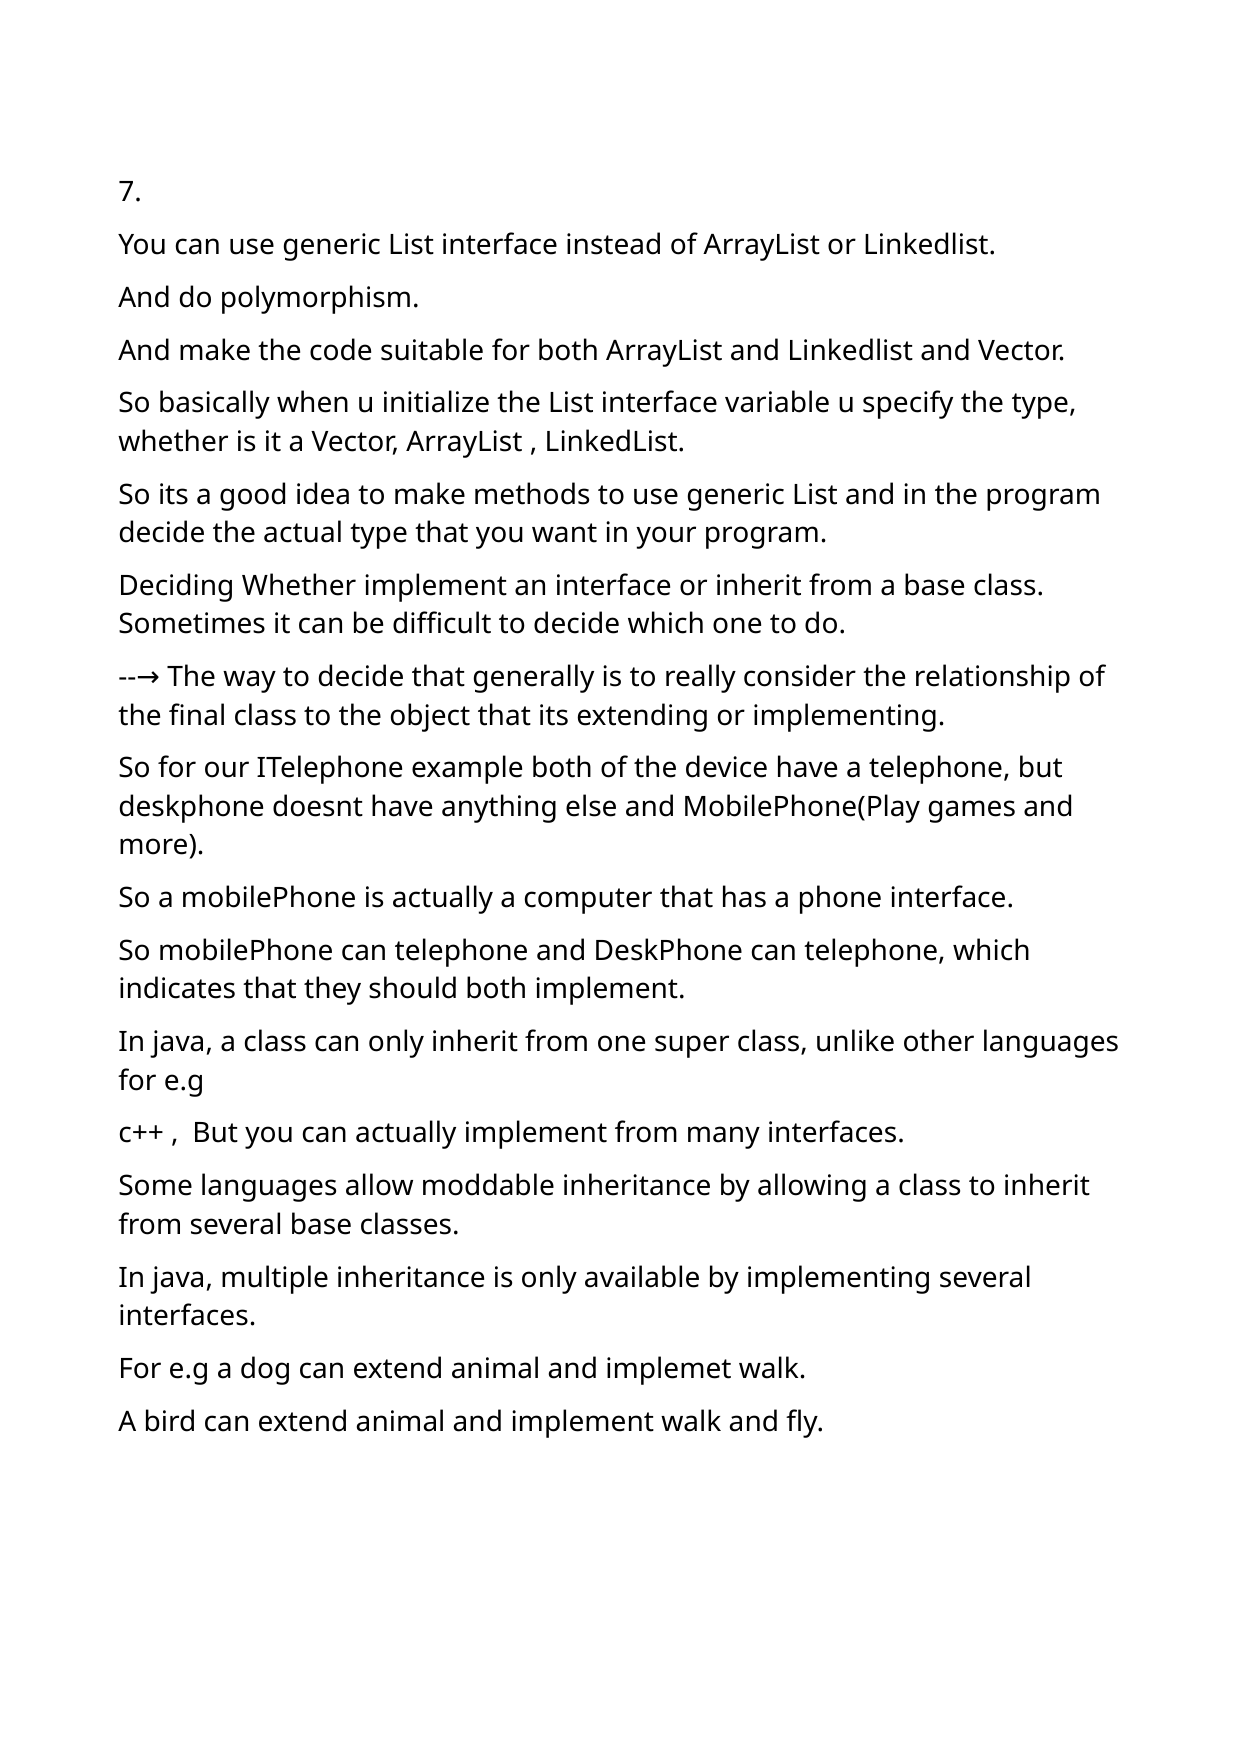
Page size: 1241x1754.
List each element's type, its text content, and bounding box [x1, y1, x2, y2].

text And make the code suitable for both ArrayList and Linkedlist and Vector. [118, 330, 1122, 368]
text So basically when u initialize the List interface variable u specify the type, whether is it a Vector, ArrayList , LinkedList. [118, 383, 1122, 459]
text In java, multiple inheritance is only available by implementing several interfaces. [118, 1257, 1122, 1333]
text In java, a class can only inherit from one super class, unlike other languages for e.g [118, 1021, 1122, 1098]
text 7. [118, 171, 1122, 209]
text So for our ITelephone example both of the device have a telephone, but deskphone doesnt have anything else and MobilePhone(Play games and more). [118, 748, 1122, 863]
text For e.g a dog can extend animal and implemet walk. [118, 1348, 1122, 1386]
text --→ The way to decide that generally is to really consider the relationship of the final class to the object that its extending or implementing. [118, 656, 1122, 733]
text Some languages allow moddable inheritance by allowing a class to inherit from several base classes. [118, 1166, 1122, 1242]
text So its a good idea to make methods to use generic List and in the program decide the actual type that you want in your program. [118, 474, 1122, 551]
text And do polymorphism. [118, 277, 1122, 315]
text You can use generic List interface instead of ArrayList or Linkedlist. [118, 224, 1122, 262]
text c++ , But you can actually implement from many interfaces. [118, 1113, 1122, 1151]
text Deciding Whether implement an interface or inherit from a base class. Sometimes it can be difficult to decide which one to do. [118, 565, 1122, 642]
text So a mobilePhone is actually a computer that has a phone interface. [118, 877, 1122, 916]
text A bird can extend animal and implement walk and fly. [118, 1401, 1122, 1439]
text So mobilePhone can telephone and DeskPhone can telephone, which indicates that they should both implement. [118, 930, 1122, 1007]
